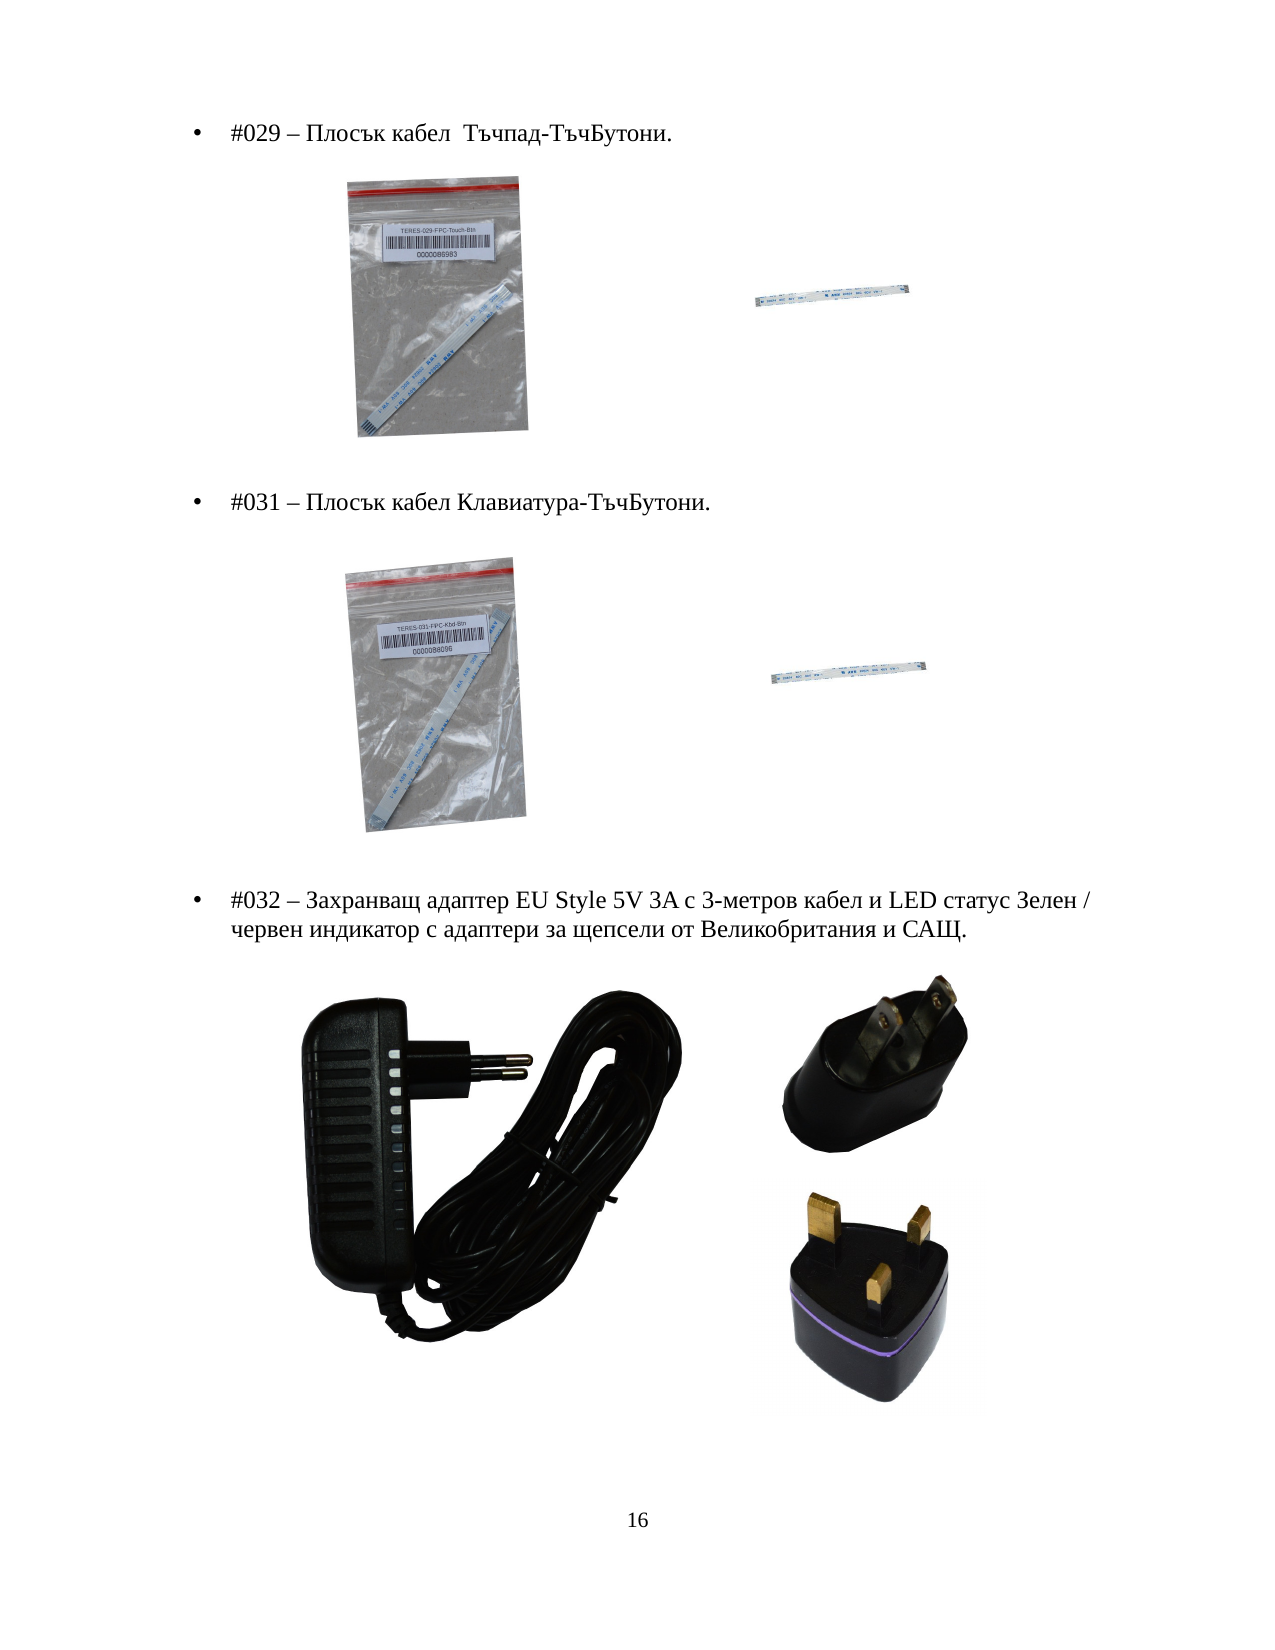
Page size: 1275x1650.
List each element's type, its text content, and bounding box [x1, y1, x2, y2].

picture [774, 963, 975, 1164]
list #029 – Плосък кабел Тъчпад-ТъчБутони. [193, 118, 1157, 147]
picture [335, 544, 536, 845]
picture [750, 1178, 988, 1416]
picture [691, 225, 973, 366]
picture [291, 990, 692, 1343]
list #032 – Захранващ адаптер EU Style 5V 3A с 3-метров кабел и LED статус Зелен / червен индикатор с адаптери за щепсели от Великобритания и САЩ. [193, 885, 1157, 943]
picture [707, 602, 989, 743]
list #031 – Плосък кабел Клавиатура-ТъчБутони. [193, 487, 1157, 516]
picture [337, 166, 538, 447]
